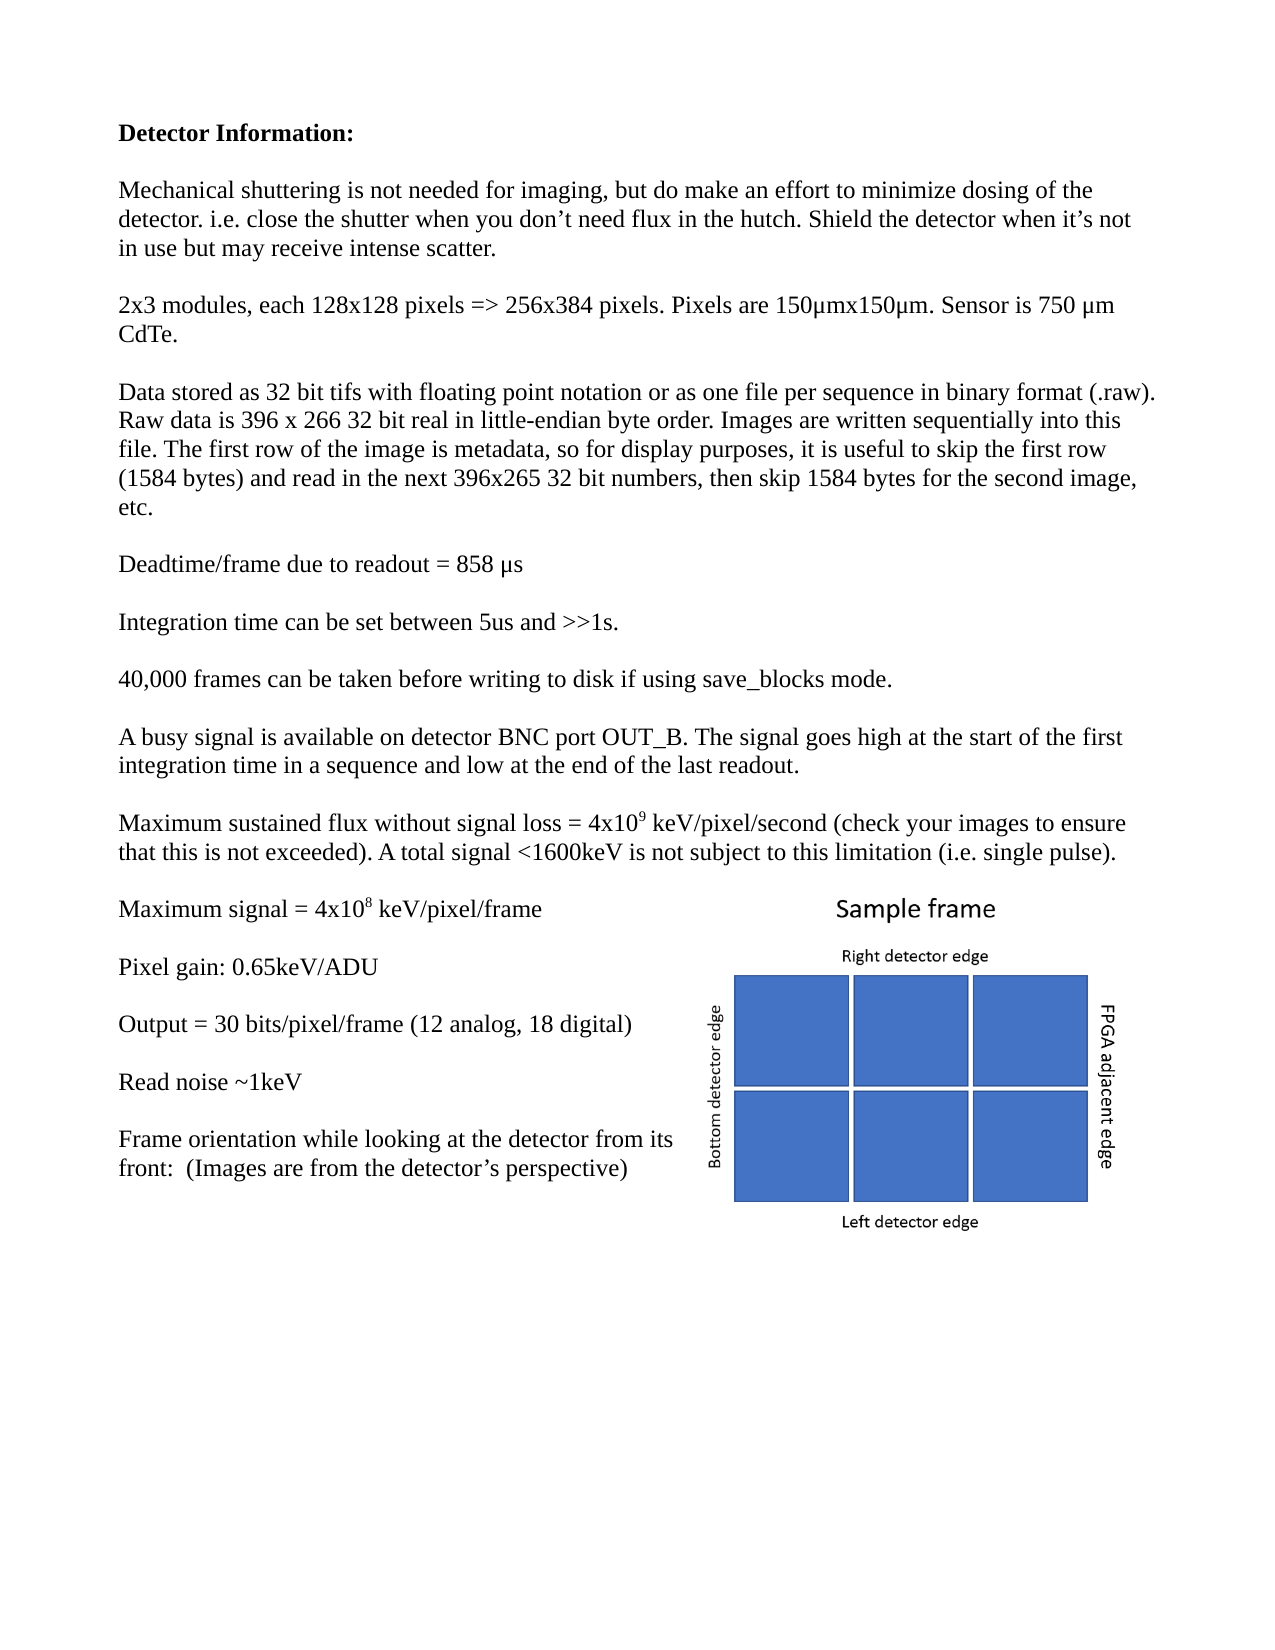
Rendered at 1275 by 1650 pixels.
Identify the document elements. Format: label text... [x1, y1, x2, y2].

picture [716, 895, 1120, 1233]
text [1120, 1067, 1157, 1096]
text Maximum sustained flux without signal loss = 4x109 keV/pixel/second (check your images to ensure that this is not exceeded). A total signal <1600keV is not subject to this limitation (i.e. single pulse). [118, 808, 1157, 866]
text Deadtime/frame due to readout = 858 μs [118, 549, 1157, 578]
text A busy signal is available on detector BNC port OUT_B. The signal goes high at the start of the first integration time in a sequence and low at the end of the last readout. [118, 722, 1157, 779]
text Frame orientation while looking at the detector from its front: (Images are from the detector’s perspective) [118, 1124, 716, 1182]
text Maximum signal = 4x108 keV/pixel/frame [118, 894, 1157, 923]
text [1120, 952, 1157, 981]
text Data stored as 32 bit tifs with floating point notation or as one file per sequence in binary format (.raw). [118, 377, 1157, 406]
text 40,000 frames can be taken before writing to disk if using save_blocks mode. [118, 664, 1157, 693]
text Integration time can be set between 5us and >>1s. [118, 607, 1157, 636]
text Read noise ~1keV [118, 1067, 716, 1096]
text 2x3 modules, each 128x128 pixels => 256x384 pixels. Pixels are 150μmx150μm. Sensor is 750 μm CdTe. [118, 291, 1157, 348]
text Pixel gain: 0.65keV/ADU [118, 952, 716, 981]
text [1120, 1009, 1157, 1038]
text Raw data is 396 x 266 32 bit real in little-endian byte order. Images are written sequentially into this file. The first row of the image is metadata, so for display purposes, it is useful to skip the first row (1584 bytes) and read in the next 396x265 32 bit numbers, then skip 1584 bytes for the second image, etc. [118, 406, 1157, 521]
text Detector Information: [118, 118, 1157, 147]
text Mechanical shuttering is not needed for imaging, but do make an effort to minimize dosing of the detector. i.e. close the shutter when you don’t need flux in the hutch. Shield the detector when it’s not in use but may receive intense scatter. [118, 176, 1157, 262]
text Output = 30 bits/pixel/frame (12 analog, 18 digital) [118, 1009, 716, 1038]
